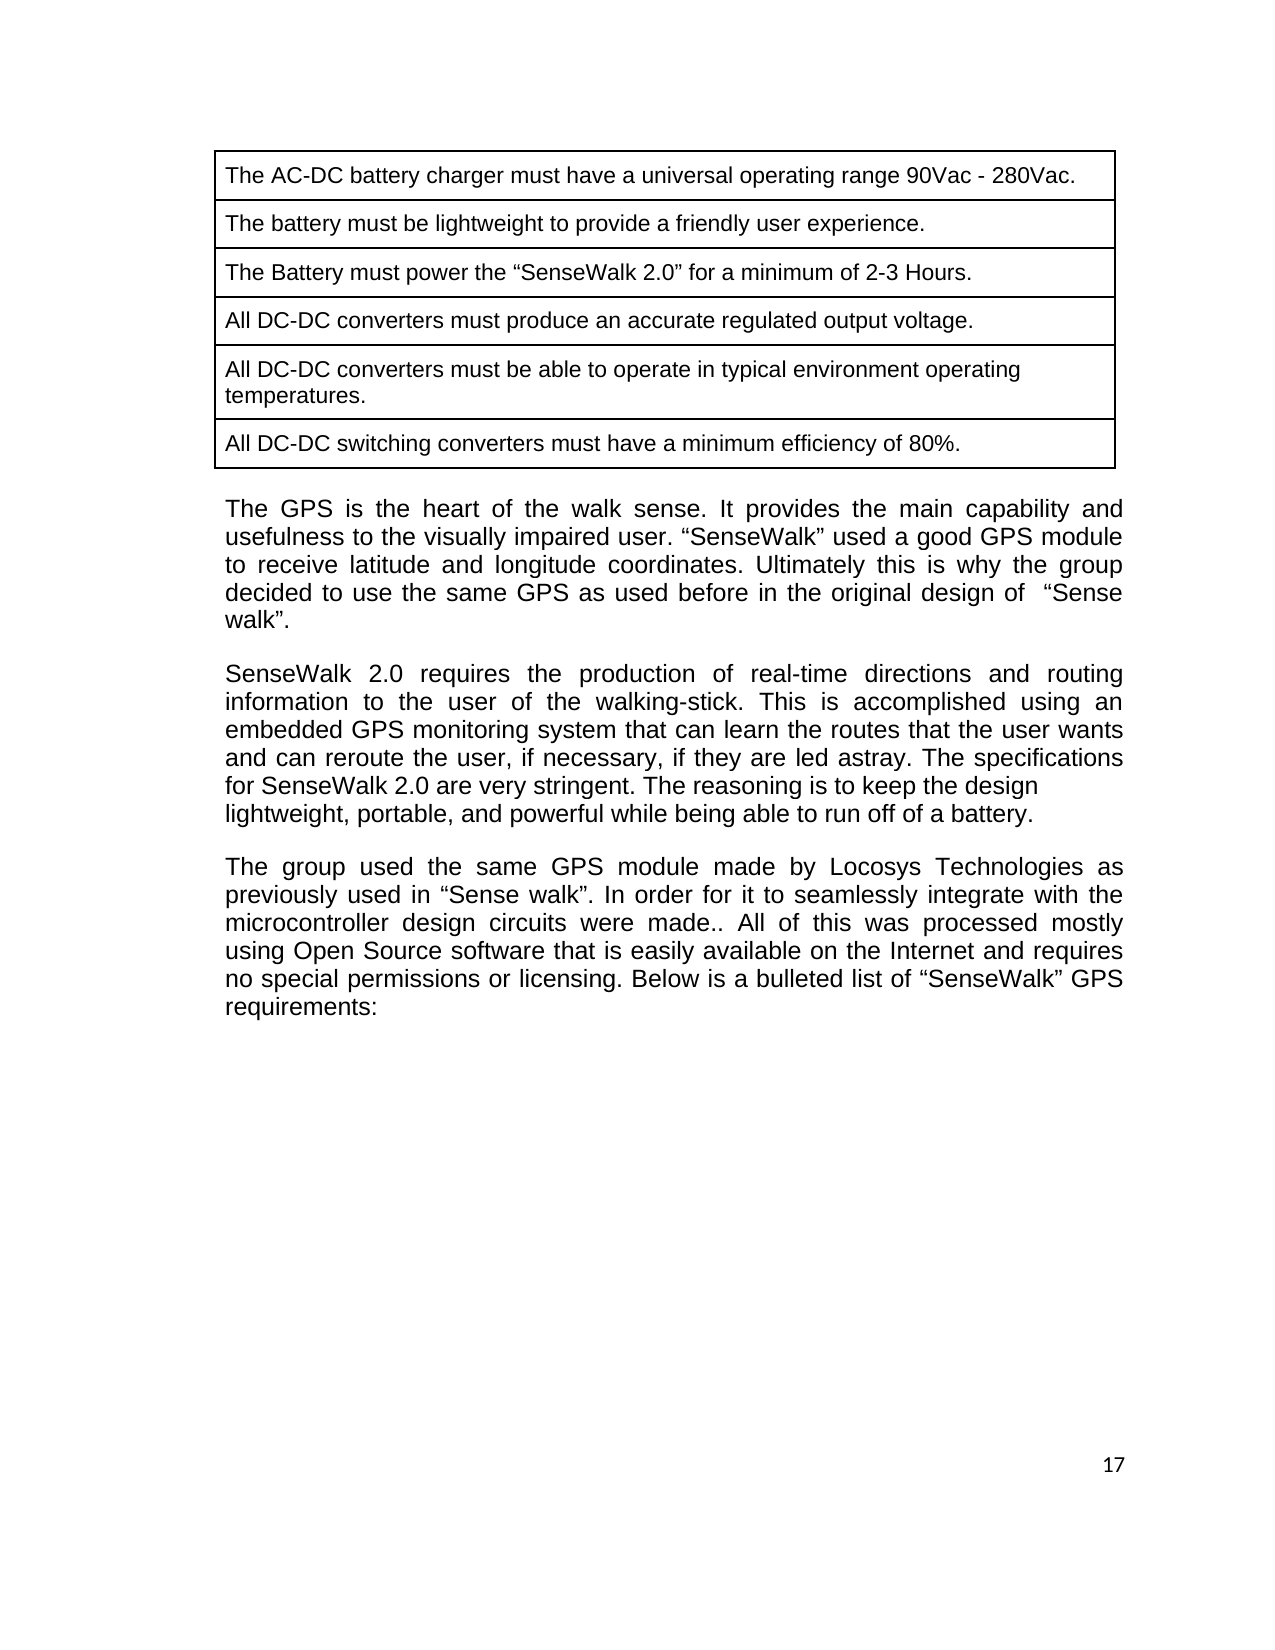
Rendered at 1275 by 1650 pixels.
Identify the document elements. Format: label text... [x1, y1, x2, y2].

table_cell The Battery must power the “SenseWalk 2.0” for a minimum of 2-3 Hours. [216, 249, 1114, 296]
table_cell All DC-DC converters must produce an accurate regulated output voltage. [216, 298, 1114, 344]
text The group used the same GPS module made by Locosys Technologies as previously used in “Sense walk”. In order for it to seamlessly integrate with the microcontroller design circuits were made.. All of this was processed mostly using Open Source software that is easily available on the Internet and requires no special permissions or licensing. Below is a bulleted list of “SenseWalk” GPS requirements: [225, 853, 1125, 1020]
text SenseWalk 2.0 requires the production of real-time directions and routing information to the user of the walking-stick. This is accomplished using an embedded GPS monitoring system that can learn the routes that the user wants and can reroute the user, if necessary, if they are led astray. The specifications for SenseWalk 2.0 are very stringent. The reasoning is to keep the design [225, 660, 1125, 799]
text lightweight, portable, and powerful while being able to run off of a battery. [225, 799, 1125, 827]
table_cell All DC-DC converters must be able to operate in typical environment operating temperatures. [216, 346, 1114, 418]
table_cell All DC-DC switching converters must have a minimum efficiency of 80%. [216, 420, 1114, 467]
table_cell The AC-DC battery charger must have a universal operating range 90Vac - 280Vac. [216, 152, 1114, 198]
text The GPS is the heart of the walk sense. It provides the main capability and usefulness to the visually impaired user. “SenseWalk” used a good GPS module to receive latitude and longitude coordinates. Ultimately this is why the group decided to use the same GPS as used before in the original design of “Sense walk”. [225, 494, 1125, 634]
table_cell The battery must be lightweight to provide a friendly user experience. [216, 201, 1114, 247]
